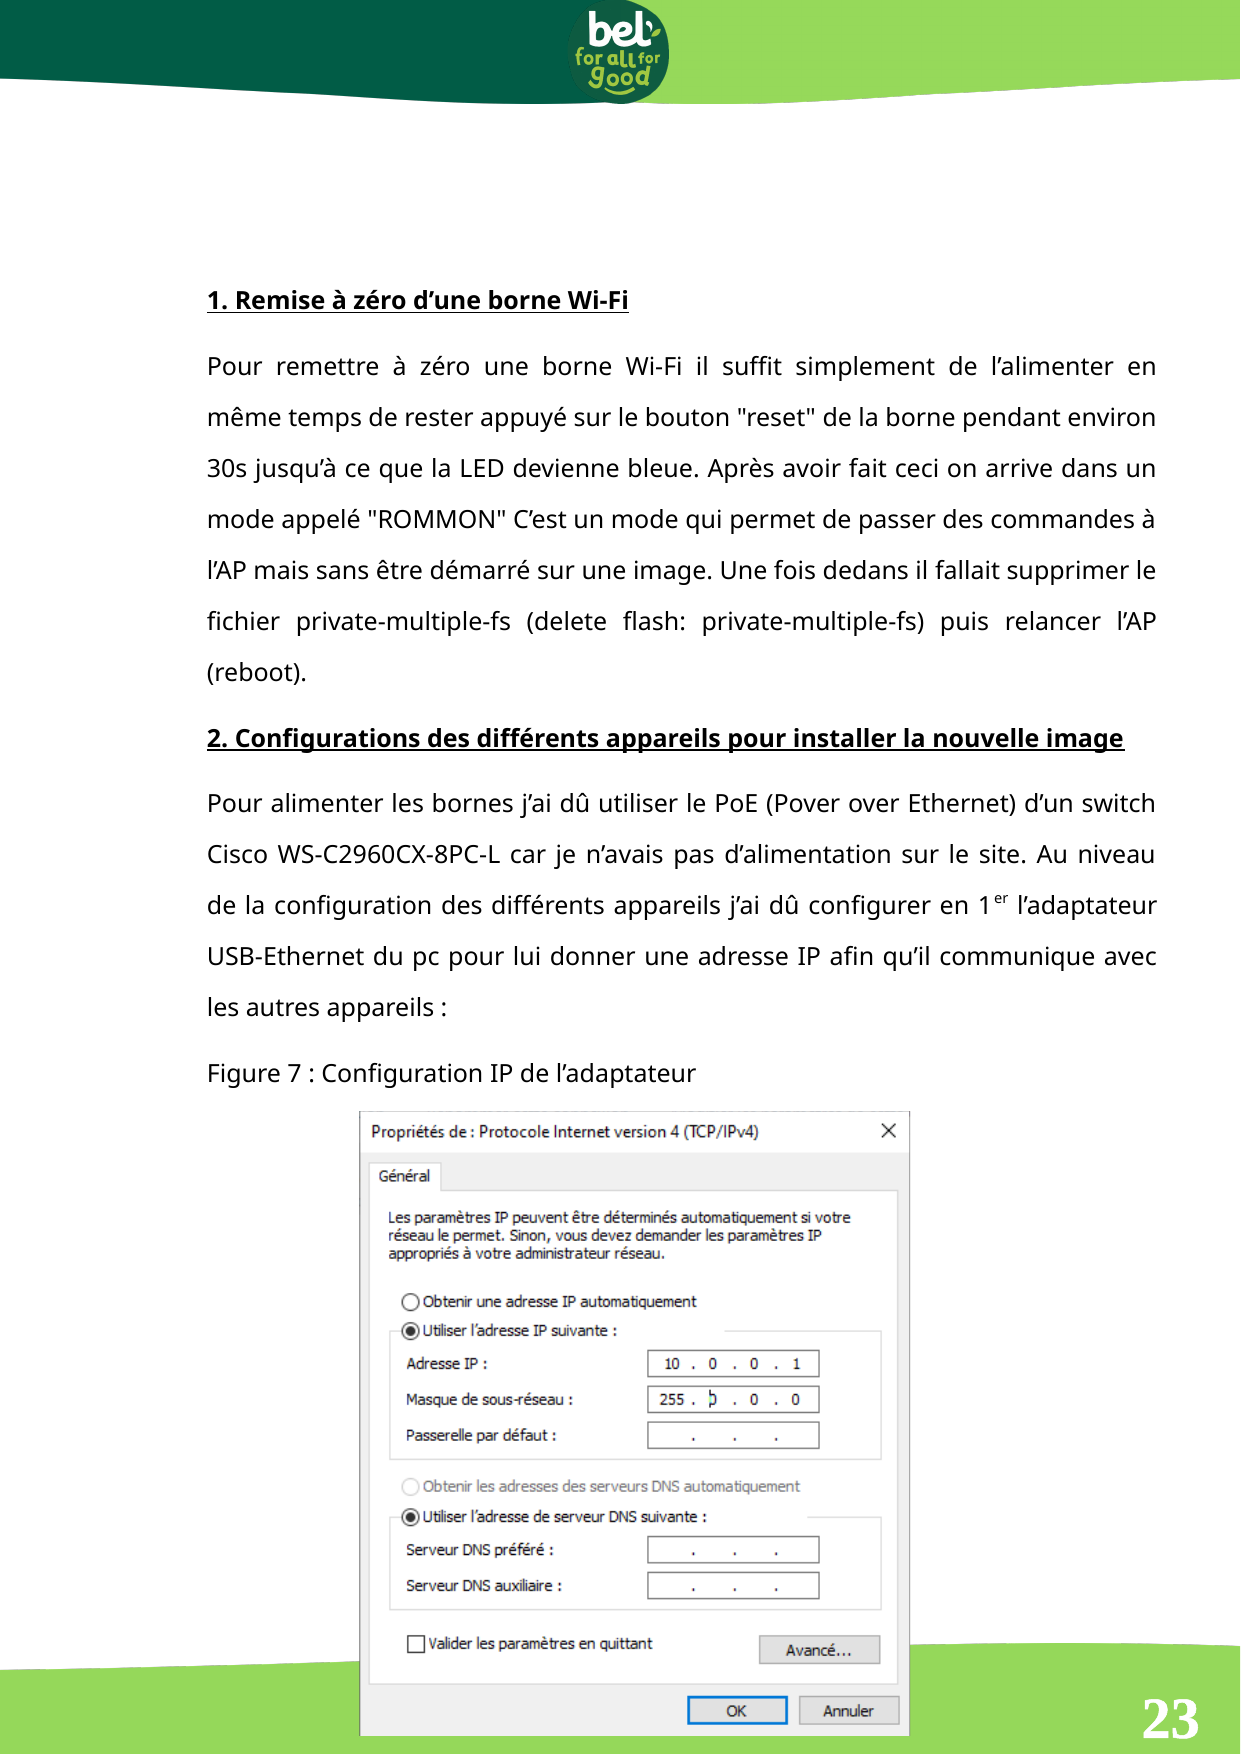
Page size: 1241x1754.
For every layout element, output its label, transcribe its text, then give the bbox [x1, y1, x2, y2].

picture [0, 0, 1240, 104]
picture [0, 1111, 1241, 1754]
text Figure 7 : Configuration IP de l’adaptateur [177, 1008, 1181, 1090]
text 2. Configurations des différents appareils pour installer la nouvelle image [177, 673, 1181, 738]
text 1. Remise à zéro d’une borne Wi-Fi [177, 235, 1181, 301]
text Pour alimenter les bornes j’ai dû utiliser le PoE (Pover over Ethernet) d’un switch Cisco WS-C2960CX-8PC-L car je n’avais pas d’alimentation sur le site. Au niveau de la configuration des différents appareils j’ai dû configurer en 1er l’adaptateur USB-Ethernet du pc pour lui donner une adresse IP afin qu’il communique avec les autres appareils : [177, 738, 1181, 1008]
text Pour remettre à zéro une borne Wi-Fi il suffit simplement de l’alimenter en même temps de rester appuyé sur le bouton "reset" de la borne pendant environ 30s jusqu’à ce que la LED devienne bleue. Après avoir fait ceci on arrive dans un mode appelé "ROMMON" C’est un mode qui permet de passer des commandes à l’AP mais sans être démarré sur une image. Une fois dedans il fallait supprimer le fichier private-multiple-fs (delete flash: private-multiple-fs) puis relancer l’AP (reboot). [177, 301, 1181, 673]
